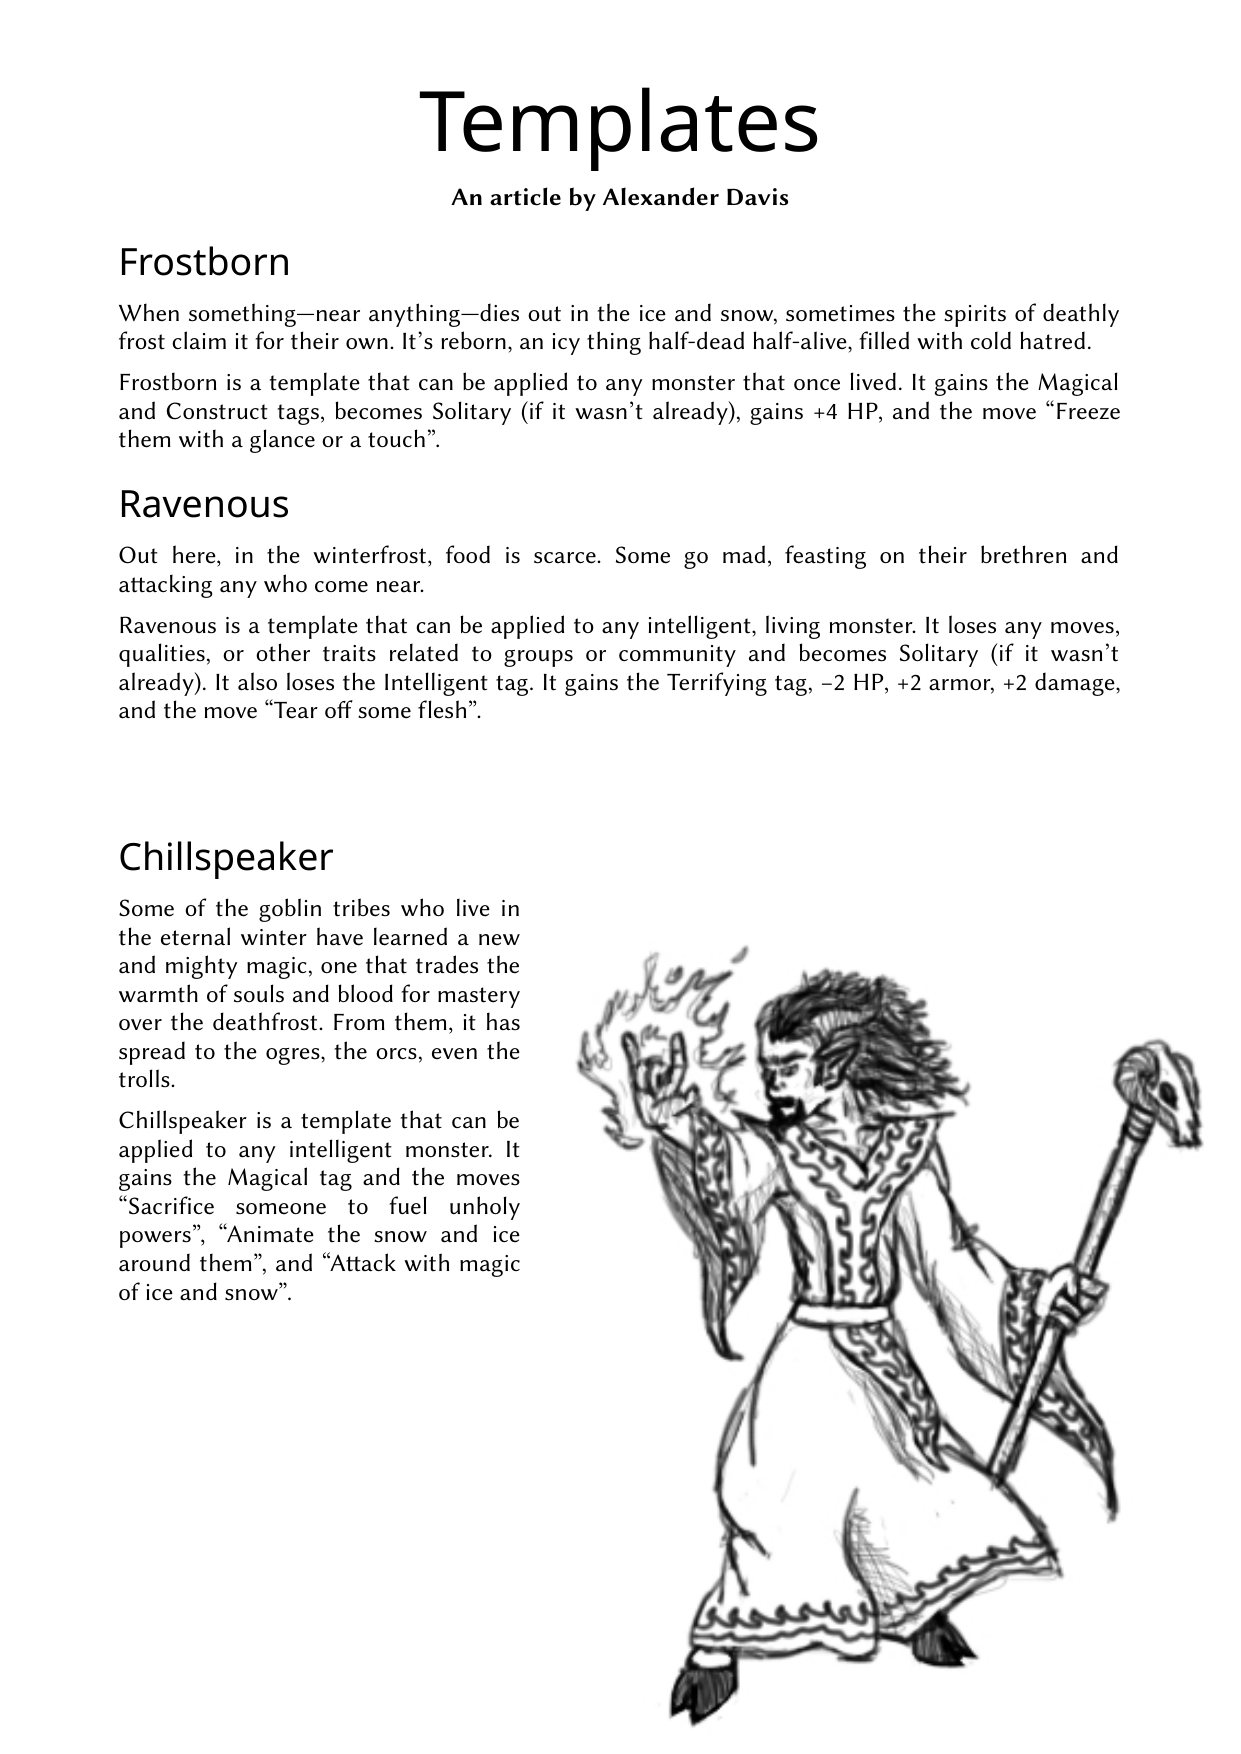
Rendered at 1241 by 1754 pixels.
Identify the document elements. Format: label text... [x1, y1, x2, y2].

text An article by Alexander Davis [118, 183, 1122, 212]
text Some of the goblin tribes who live in the eternal winter have learned a new and mighty magic, one that trades the warmth of souls and blood for mastery over the deathfrost. From them, it has spread to the ogres, the orcs, even the trolls. [118, 894, 1122, 1094]
text Ravenous is a template that can be applied to any intelligent, living monster. It loses any moves, qualities, or other traits related to groups or community and becomes Solitary (if it wasn’t already). It also loses the Intelligent tag. It gains the Terrifying tag, −2 HP, +2 armor, +2 damage, and the move “Tear off some flesh”. [118, 611, 1122, 725]
text Chillspeaker is a template that can be applied to any intelligent monster. It gains the Magical tag and the moves “Sacrifice someone to fuel unholy powers”, “Animate the snow and ice around them”, and “Attack with magic of ice and snow”. [118, 1106, 521, 1306]
text When something—near anything—dies out in the ice and snow, sometimes the spirits of deathly frost claim it for their own. It’s reborn, an icy thing half-dead half-alive, filled with cold hatred. [118, 299, 1122, 356]
text Out here, in the winterfrost, food is scarce. Some go mad, feasting on their brethren and attacking any who come near. [118, 541, 1122, 598]
subtitle Templates [118, 63, 1122, 176]
subtitle Frostborn [118, 235, 1122, 286]
subtitle Chillspeaker [118, 831, 1122, 882]
text Frostborn is a template that can be applied to any monster that once lived. It gains the Magical and Construct tags, becomes Solitary (if it wasn’t already), gains +4 HP, and the move “Freeze them with a glance or a touch”. [118, 368, 1122, 454]
subtitle Ravenous [118, 478, 1122, 529]
picture [521, 918, 1239, 1754]
